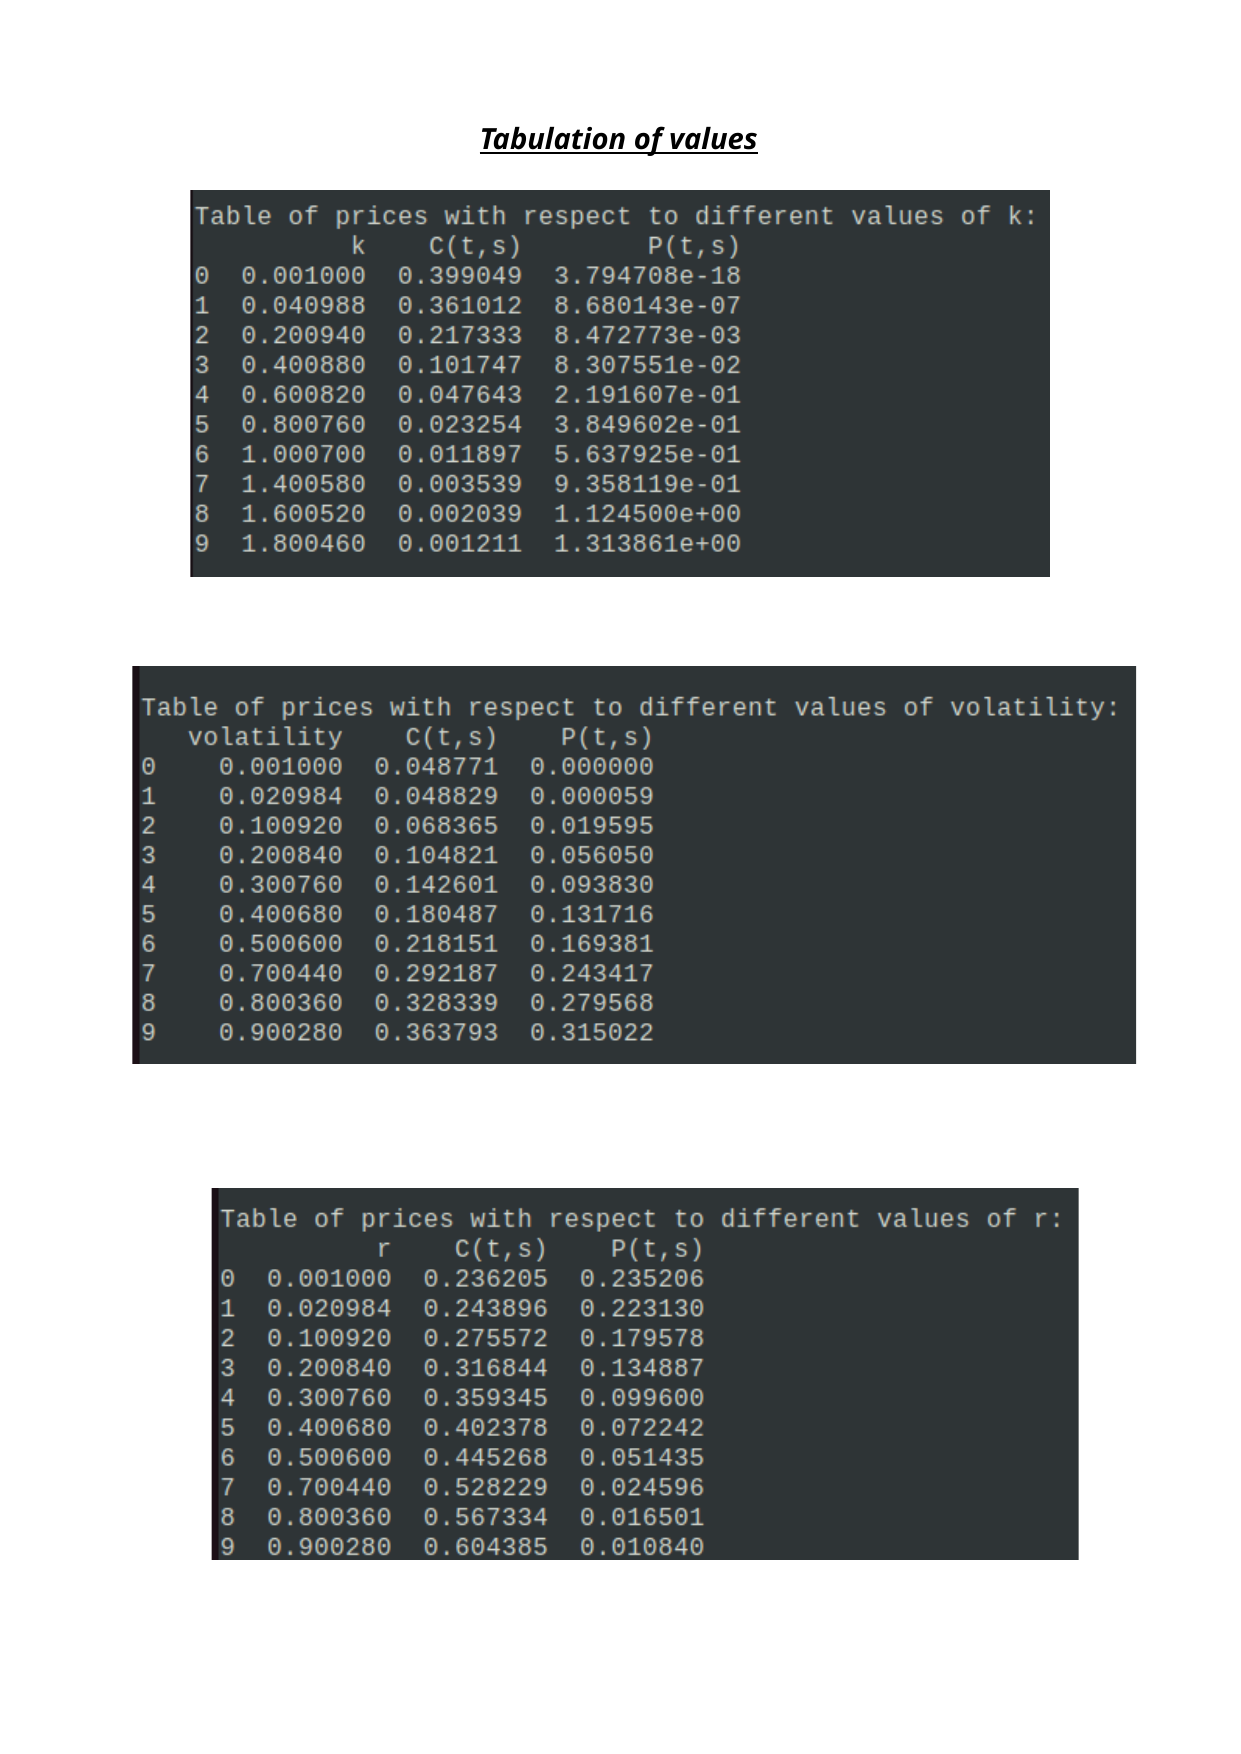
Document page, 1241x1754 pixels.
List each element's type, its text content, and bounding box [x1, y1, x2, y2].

picture [132, 666, 1137, 1064]
text Tabulation of values [118, 118, 1122, 158]
picture [211, 1188, 1079, 1560]
picture [190, 190, 1050, 577]
